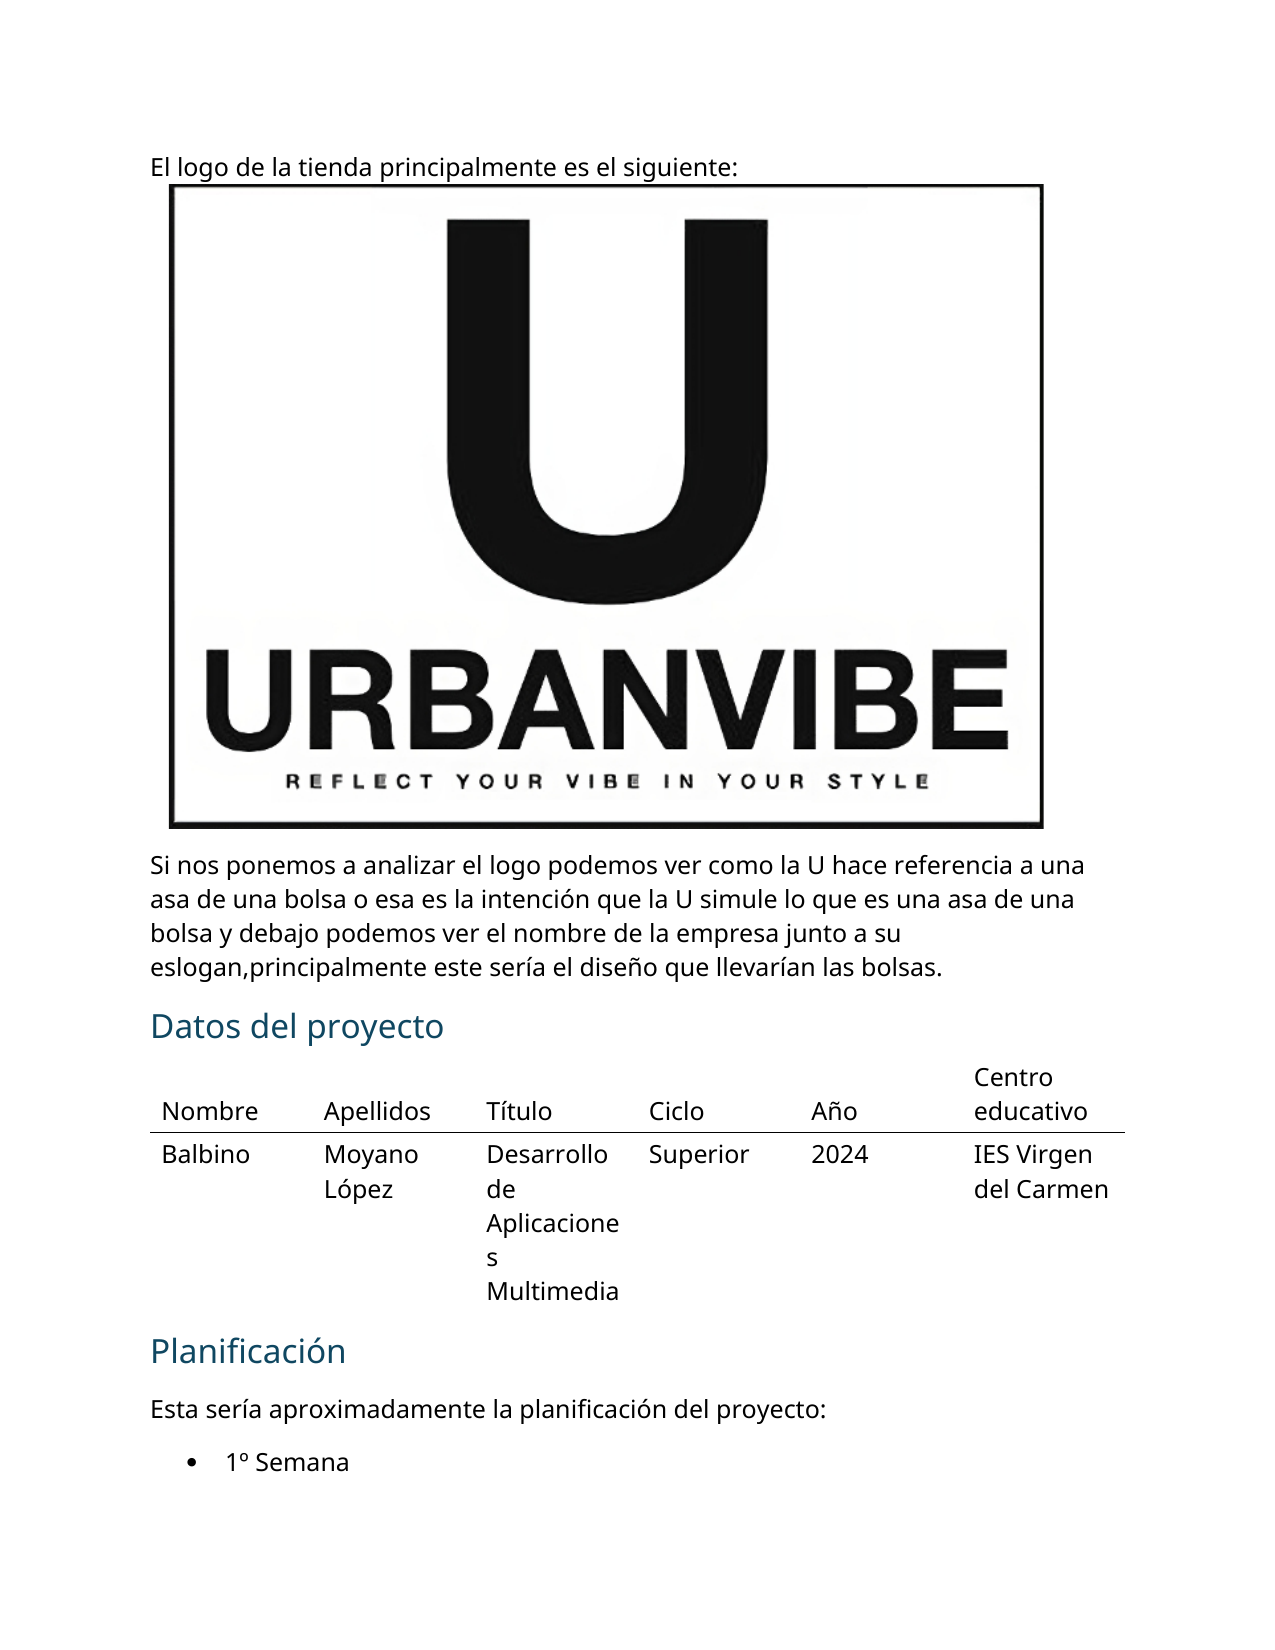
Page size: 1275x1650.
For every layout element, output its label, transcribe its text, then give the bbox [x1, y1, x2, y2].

table_cell Superior [638, 1133, 800, 1311]
table_header Título [475, 1056, 637, 1132]
table_cell 2024 [800, 1133, 962, 1311]
table_header Año [800, 1056, 962, 1132]
table_header Ciclo [638, 1056, 800, 1132]
table_header Apellidos [313, 1056, 475, 1132]
text Esta sería aproximadamente la planificación del proyecto: [150, 1392, 1125, 1426]
text Si nos ponemos a analizar el logo podemos ver como la U hace referencia a una asa de una bolsa o esa es la intención que la U simule lo que es una asa de una bolsa y debajo podemos ver el nombre de la empresa junto a su eslogan,principalmente este sería el diseño que llevarían las bolsas. [150, 847, 1125, 984]
picture [168, 184, 1044, 829]
table_header Centro educativo [963, 1056, 1125, 1132]
table_cell IES Virgen del Carmen [963, 1133, 1125, 1311]
subtitle Datos del proyecto [150, 1002, 1125, 1048]
table_cell Balbino [150, 1133, 312, 1311]
subtitle Planificación [150, 1328, 1125, 1373]
text El logo de la tienda principalmente es el siguiente: [150, 150, 1125, 829]
list 1º Semana [187, 1445, 1125, 1479]
table_header Nombre [150, 1056, 312, 1132]
table_cell Desarrollo de Aplicaciones Multimedia [475, 1133, 637, 1311]
table_cell Moyano López [313, 1133, 475, 1311]
